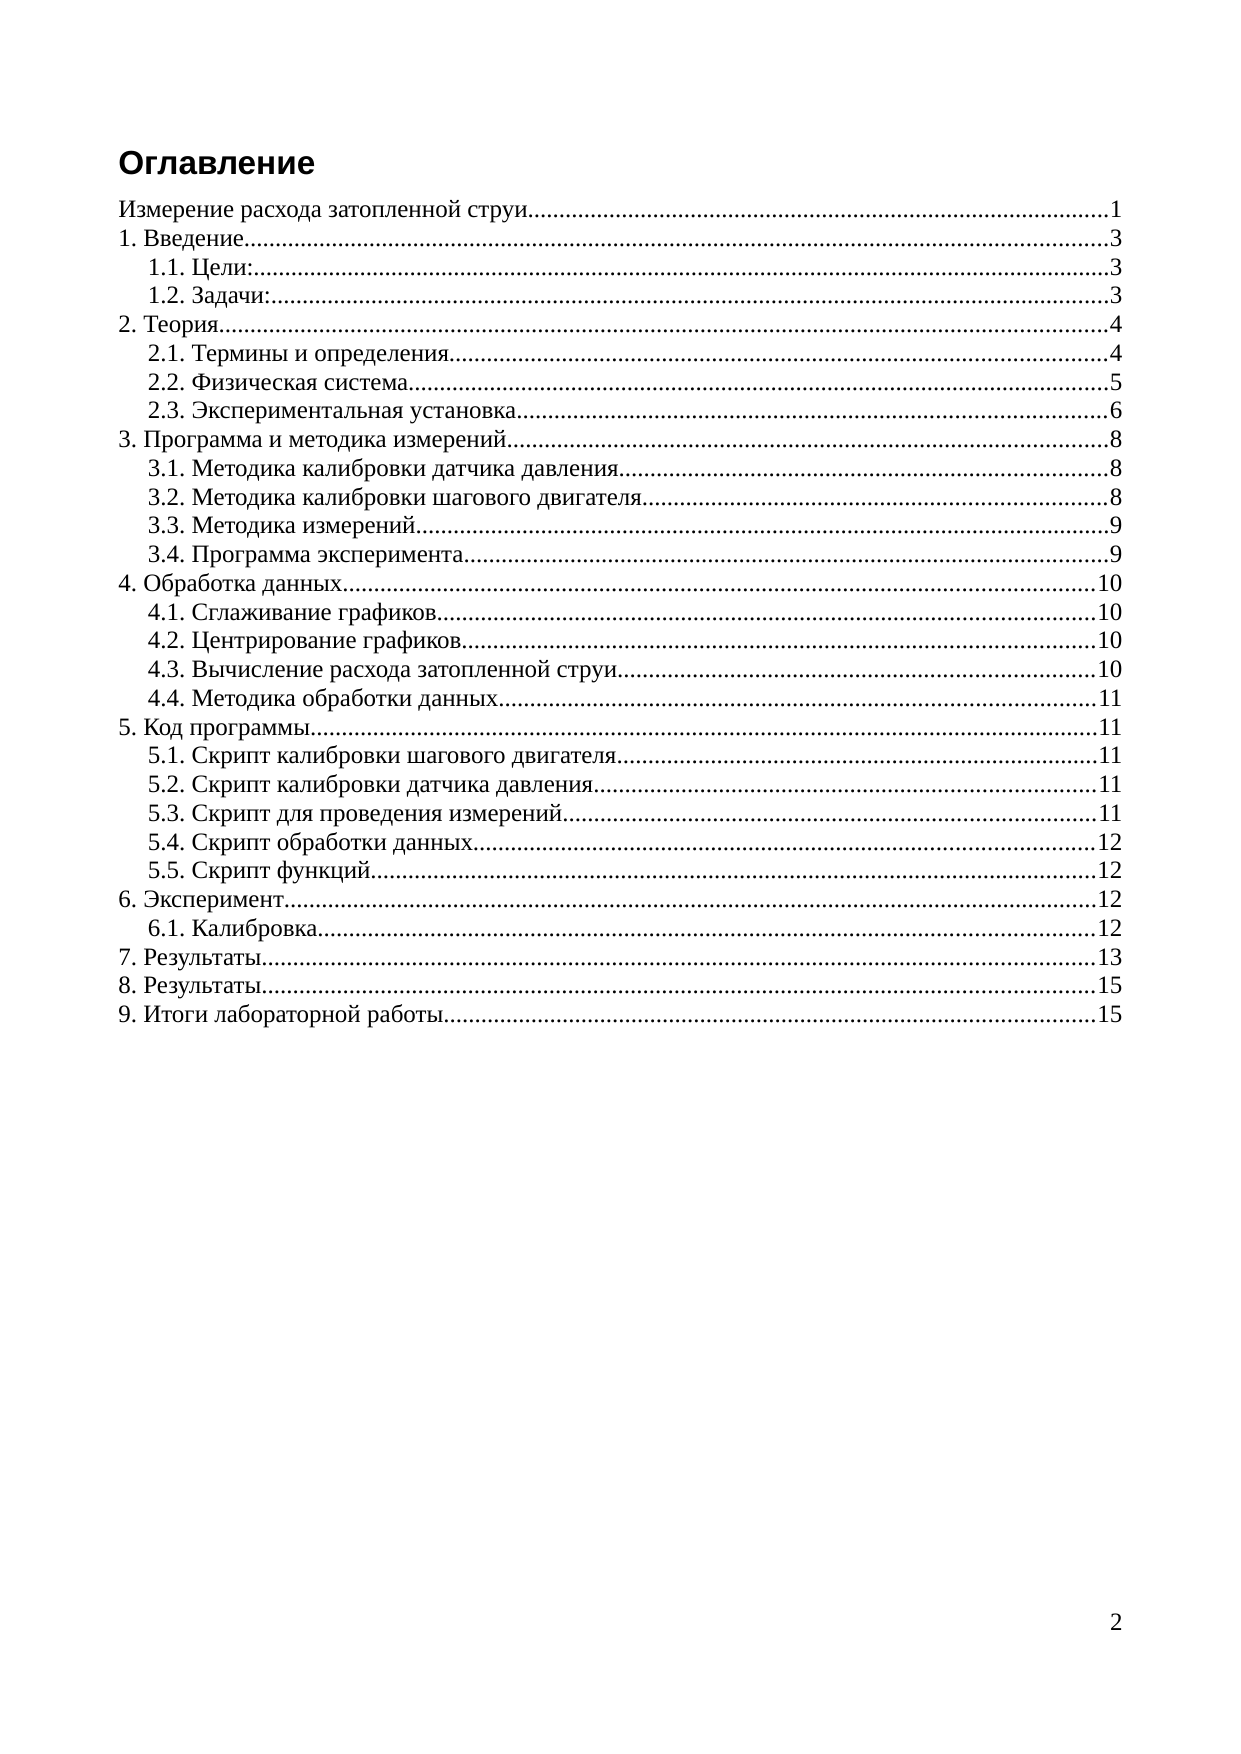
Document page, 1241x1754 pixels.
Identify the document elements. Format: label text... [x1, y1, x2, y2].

text 6. Эксперимент 12 [118, 884, 1122, 913]
text 5. Код программы 11 [118, 712, 1122, 740]
text 6.1. Калибровка 12 [148, 913, 1122, 942]
text 1.1. Цели: 3 [148, 252, 1122, 280]
text 2.1. Термины и определения 4 [148, 338, 1122, 367]
text 3.1. Методика калибровки датчика давления 8 [148, 453, 1122, 482]
text 1.2. Задачи: 3 [148, 280, 1122, 309]
text 9. Итоги лабораторной работы 15 [118, 999, 1122, 1028]
text 4.4. Методика обработки данных 11 [148, 683, 1122, 712]
text 5.4. Скрипт обработки данных 12 [148, 827, 1122, 855]
text 2.2. Физическая система 5 [148, 367, 1122, 395]
text 4. Обработка данных 10 [118, 568, 1122, 597]
text 4.3. Вычисление расхода затопленной струи 10 [148, 654, 1122, 683]
text 3.2. Методика калибровки шагового двигателя 8 [148, 482, 1122, 510]
text 3.3. Методика измерений 9 [148, 510, 1122, 539]
text 3. Программа и методика измерений 8 [118, 424, 1122, 453]
text 4.2. Центрирование графиков 10 [148, 625, 1122, 654]
text 2. Теория 4 [118, 309, 1122, 338]
text 1. Введение 3 [118, 223, 1122, 252]
text 5.3. Скрипт для проведения измерений 11 [148, 798, 1122, 827]
text 2.3. Экспериментальная установка 6 [148, 395, 1122, 424]
text 8. Результаты 15 [118, 970, 1122, 999]
text 3.4. Программа эксперимента 9 [148, 539, 1122, 568]
text 5.5. Скрипт функций 12 [148, 855, 1122, 884]
text 4.1. Сглаживание графиков 10 [148, 597, 1122, 625]
subtitle Оглавление [118, 143, 1122, 182]
text Измерение расхода затопленной струи 1 [118, 194, 1122, 223]
text 5.2. Скрипт калибровки датчика давления 11 [148, 769, 1122, 798]
text 7. Результаты 13 [118, 942, 1122, 970]
text 5.1. Скрипт калибровки шагового двигателя 11 [148, 740, 1122, 769]
